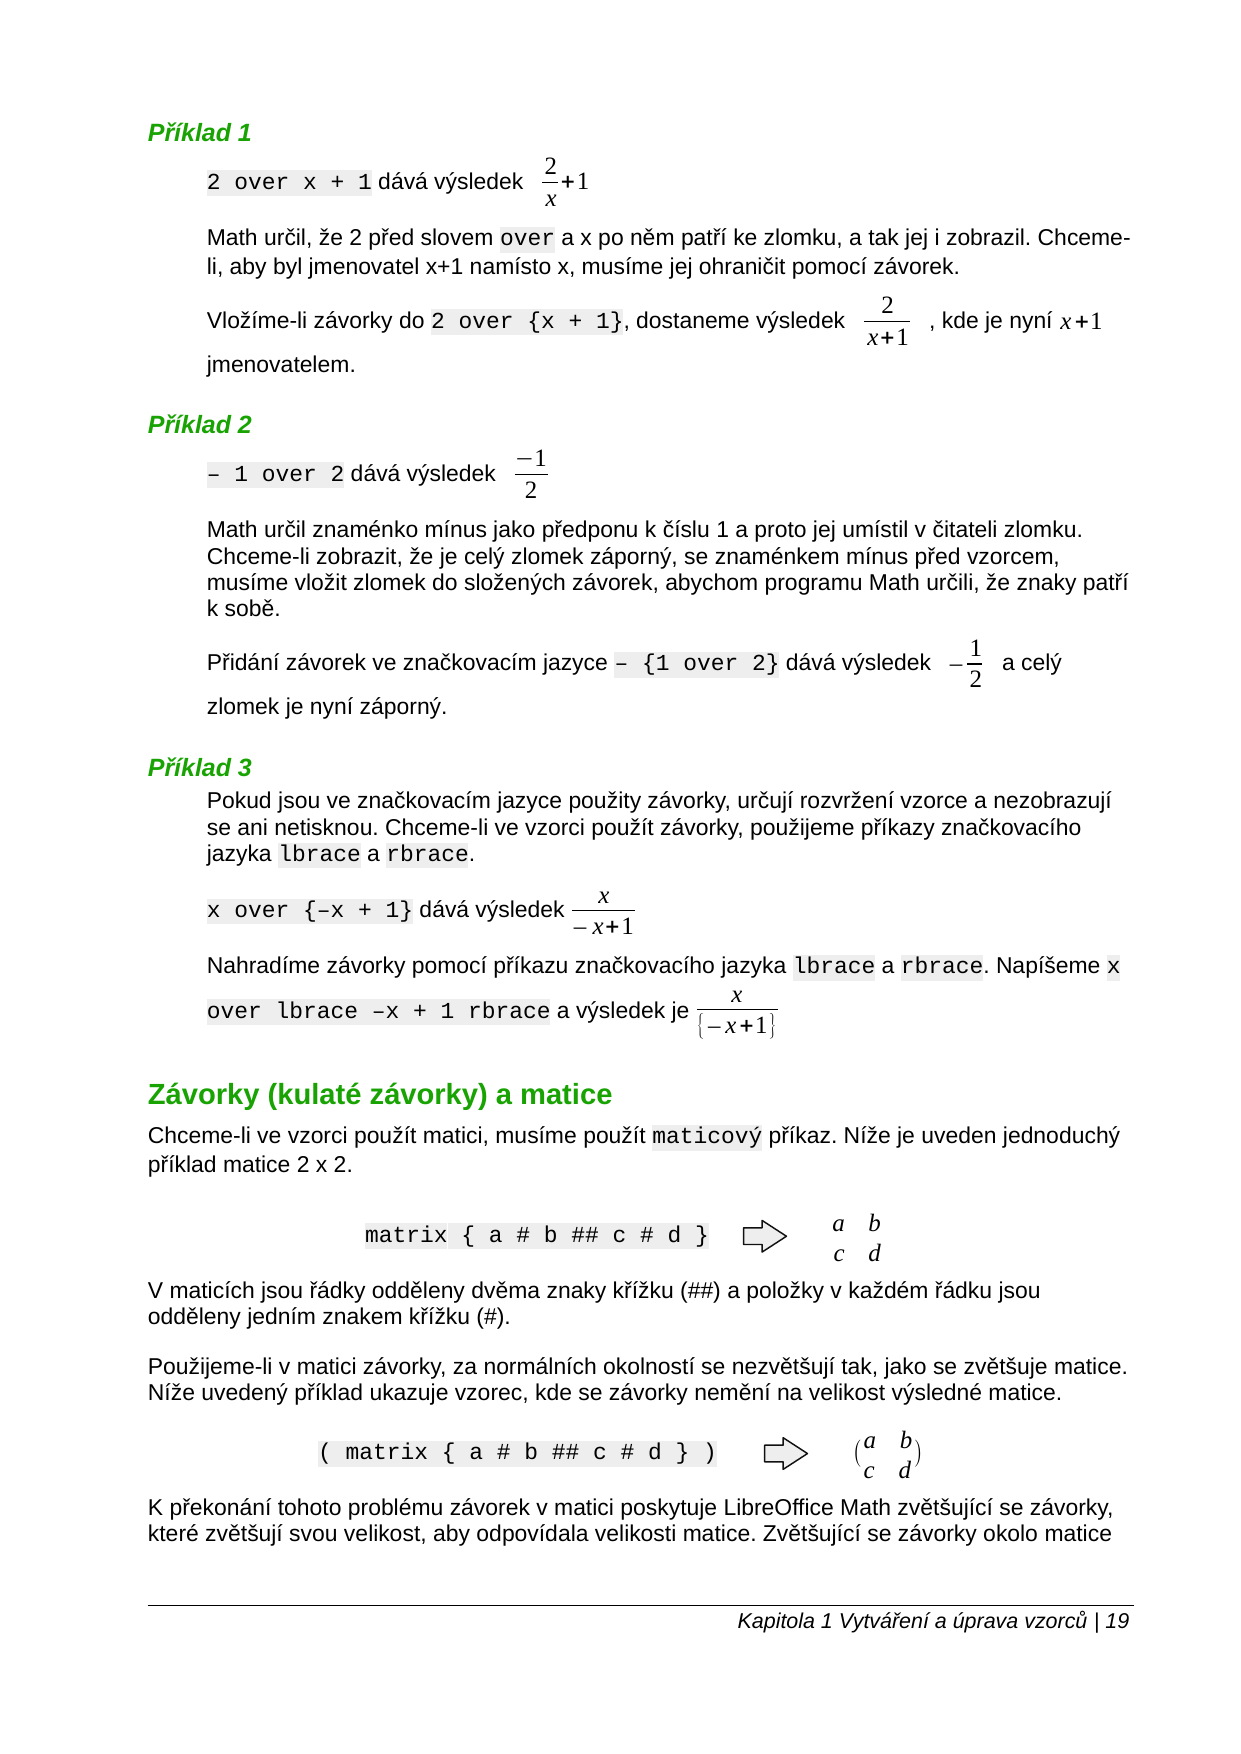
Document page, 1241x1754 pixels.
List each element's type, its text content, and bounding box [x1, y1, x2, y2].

text V maticích jsou řádky odděleny dvěma znaky křížku (##) a položky v každém řádku jsou odděleny jedním znakem křížku (#). [148, 1277, 1134, 1329]
text Pokud jsou ve značkovacím jazyce použity závorky, určují rozvržení vzorce a nezobrazují se ani netisknou. Chceme-li ve vzorci použít závorky, použijeme příkazy značkovacího jazyka lbrace a rbrace. [207, 787, 1134, 868]
table_header ( matrix { a # b ## c # d } ) [300, 1418, 747, 1494]
text Nahradíme závorky pomocí příkazu značkovacího jazyka lbrace a rbrace. Napíšeme x over lbrace –x + 1 rbrace a výsledek je [207, 952, 1134, 1041]
text 2 over x + 1 dává výsledek [207, 153, 1134, 212]
table_header [797, 1201, 942, 1277]
text Math určil znaménko mínus jako předponu k číslu 1 a proto jej umístil v čitateli zlomku. Chceme-li zobrazit, že je celý zlomek záporný, se znaménkem mínus před vzorcem, musíme vložit zlomek do složených závorek, abychom programu Math určili, že znaky patří k sobě. [207, 516, 1134, 622]
text Math určil, že 2 před slovem over a x po něm patří ke zlomku, a tak jej i zobrazil. Chceme-li, aby byl jmenovatel x+1 namísto x, musíme jej ohraničit pomocí závorek. [207, 224, 1134, 279]
text x over {–x + 1} dává výsledek [207, 881, 1134, 940]
table_header [726, 1201, 797, 1277]
table_header matrix { a # b ## c # d } [340, 1201, 726, 1277]
subtitle Příklad 3 [148, 753, 1134, 781]
subtitle Příklad 1 [148, 118, 1134, 147]
table_header [818, 1418, 977, 1494]
text Použijeme-li v matici závorky, za normálních okolností se nezvětšují tak, jako se zvětšuje matice. Níže uvedený příklad ukazuje vzorec, kde se závorky nemění na velikost výsledné matice. [148, 1353, 1134, 1406]
text K překonání tohoto problému závorek v matici poskytuje LibreOffice Math zvětšující se závorky, které zvětšují svou velikost, aby odpovídala velikosti matice. Zvětšující se závorky okolo matice [148, 1494, 1134, 1547]
text Přidání závorek ve značkovacím jazyce – {1 over 2} dává výsledeka celý zlomek je nyní záporný. [207, 634, 1134, 719]
text Vložíme-li závorky do 2 over {x + 1}, dostaneme výsledek, kde je nyní jmenovatelem. [207, 292, 1134, 377]
text – 1 over 2 dává výsledek [207, 445, 1134, 504]
subtitle Příklad 2 [148, 410, 1134, 439]
table_header [747, 1418, 818, 1494]
text Chceme-li ve vzorci použít matici, musíme použít maticový příkaz. Níže je uveden jednoduchý příklad matice 2 x 2. [148, 1122, 1134, 1177]
subtitle Závorky (kulaté závorky) a matice [148, 1077, 1134, 1111]
